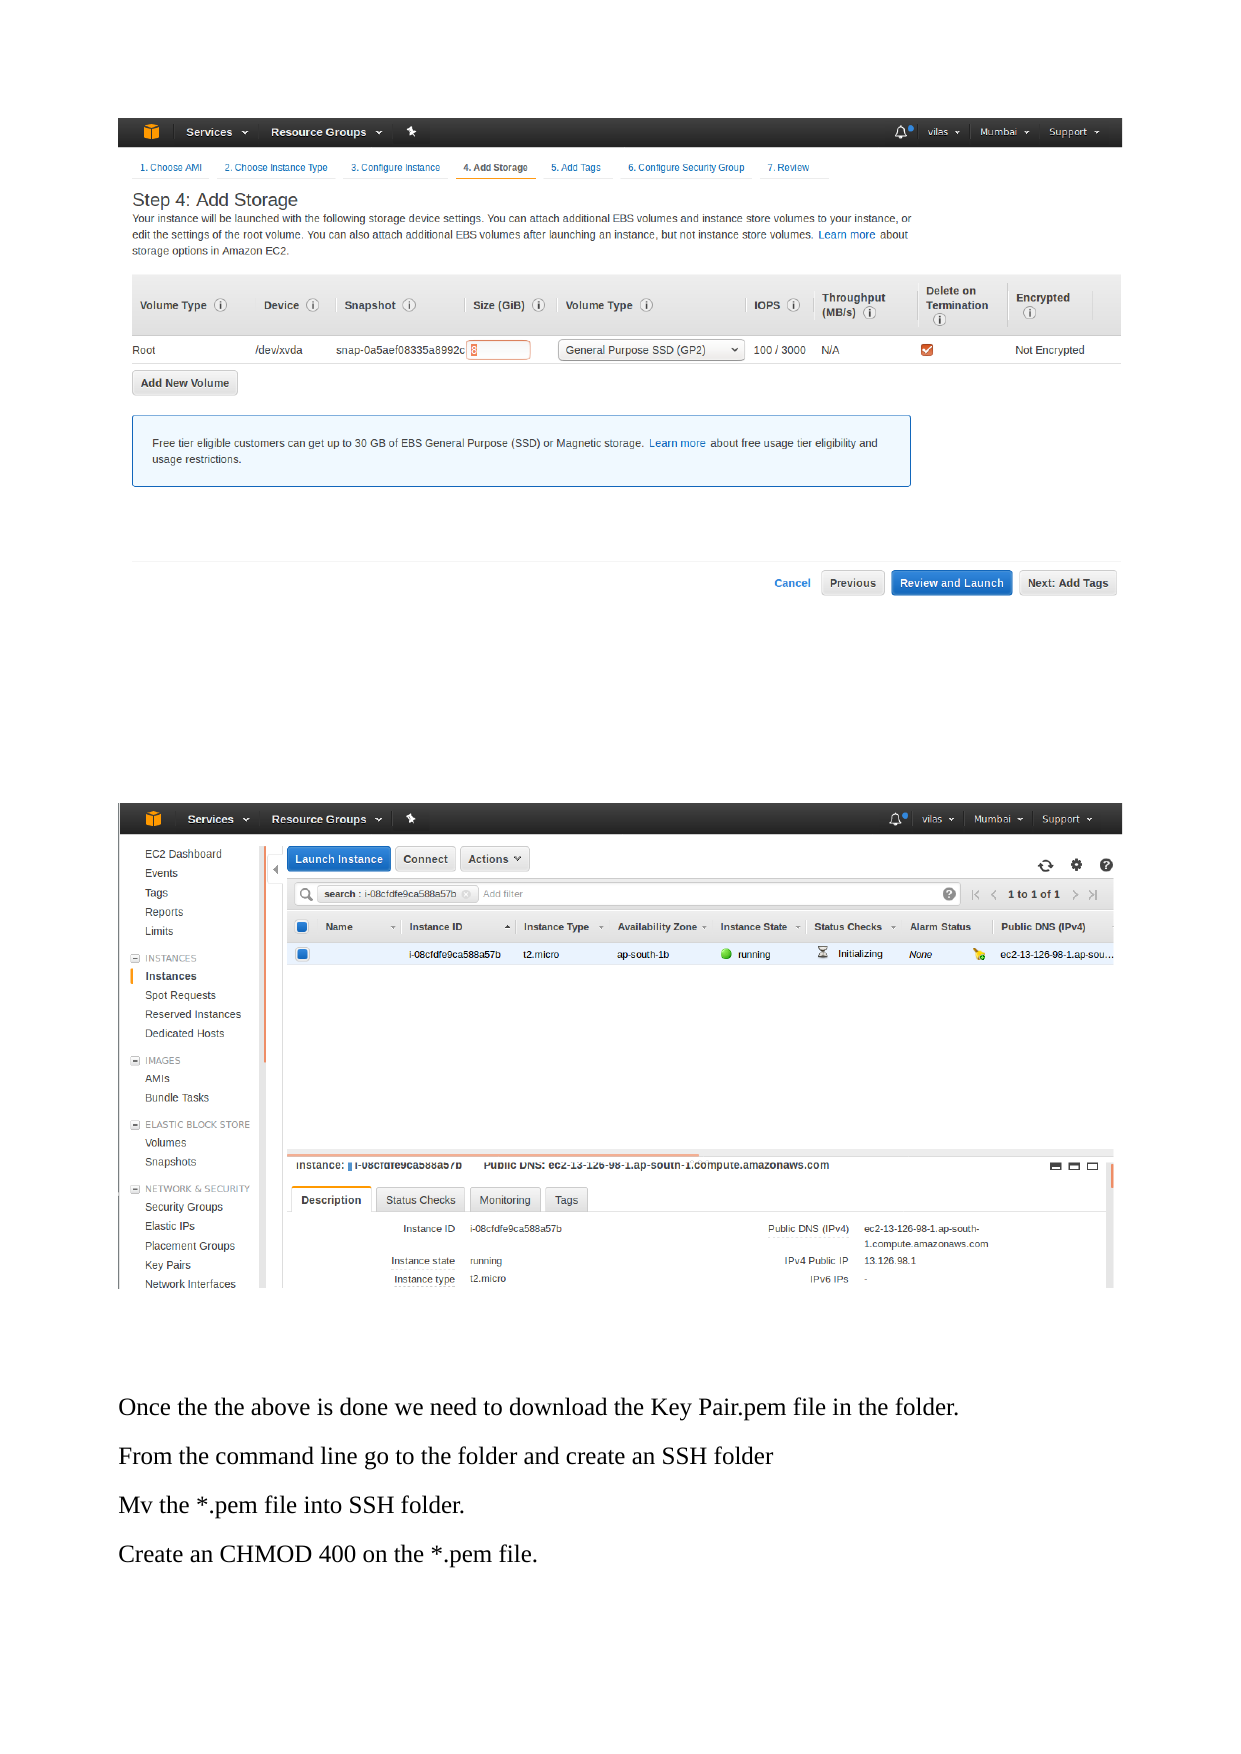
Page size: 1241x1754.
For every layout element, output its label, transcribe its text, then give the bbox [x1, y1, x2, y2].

text Mv the *.pem file into SSH folder. [118, 1490, 1122, 1519]
text Once the the above is done we need to download the Key Pair.pem file in the folder. [118, 1392, 1122, 1421]
picture [118, 803, 1123, 1289]
picture [118, 118, 1123, 602]
text From the command line go to the folder and create an SSH folder [118, 1441, 1122, 1470]
text Create an CHMOD 400 on the *.pem file. [118, 1539, 1122, 1568]
